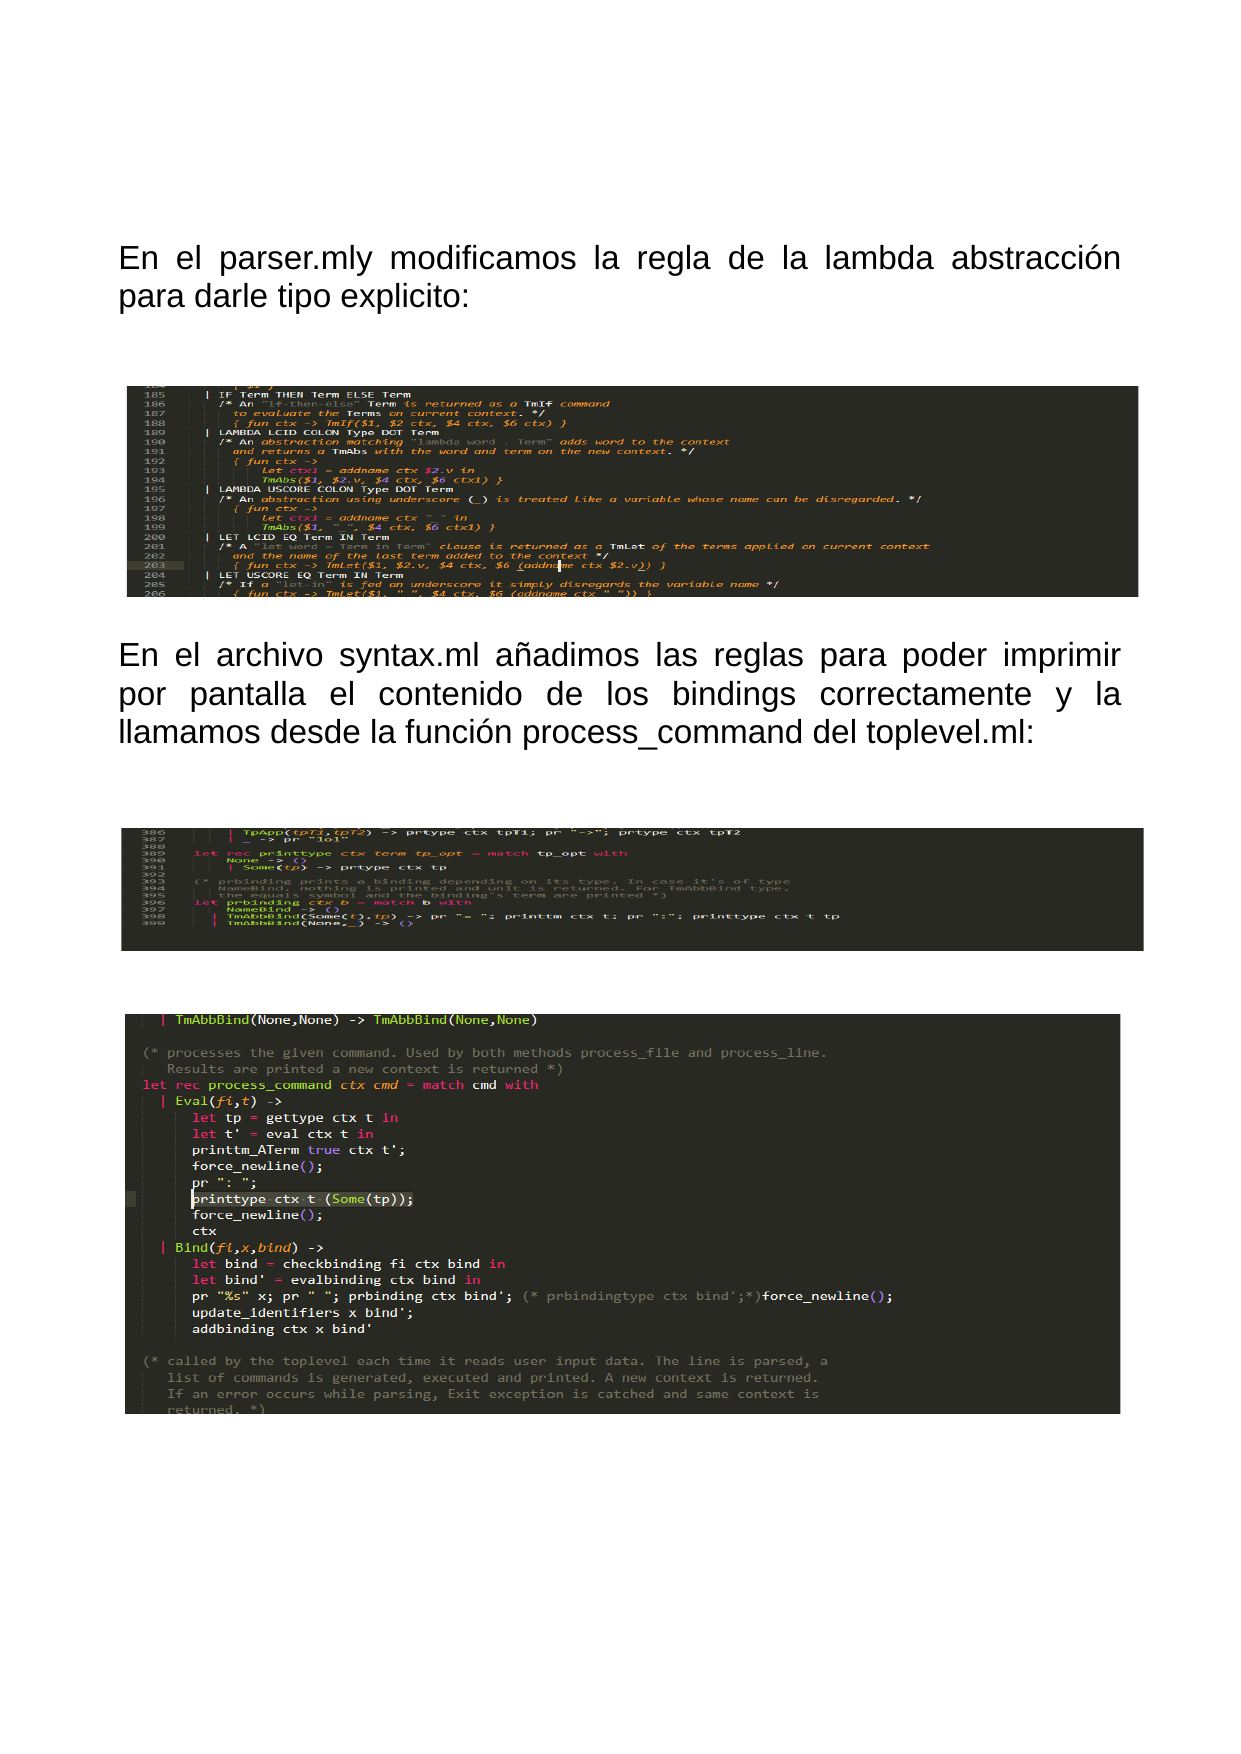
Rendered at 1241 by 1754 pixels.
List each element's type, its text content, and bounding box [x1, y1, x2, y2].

picture [125, 1014, 249, 1414]
text En el parser.mly modificamos la regla de la lambda abstracción para darle tipo explicito: [118, 238, 1122, 315]
text En el archivo syntax.ml añadimos las reglas para poder imprimir por pantalla el contenido de los bindings correctamente y la llamamos desde la función process_command del toplevel.ml: [118, 635, 1122, 750]
